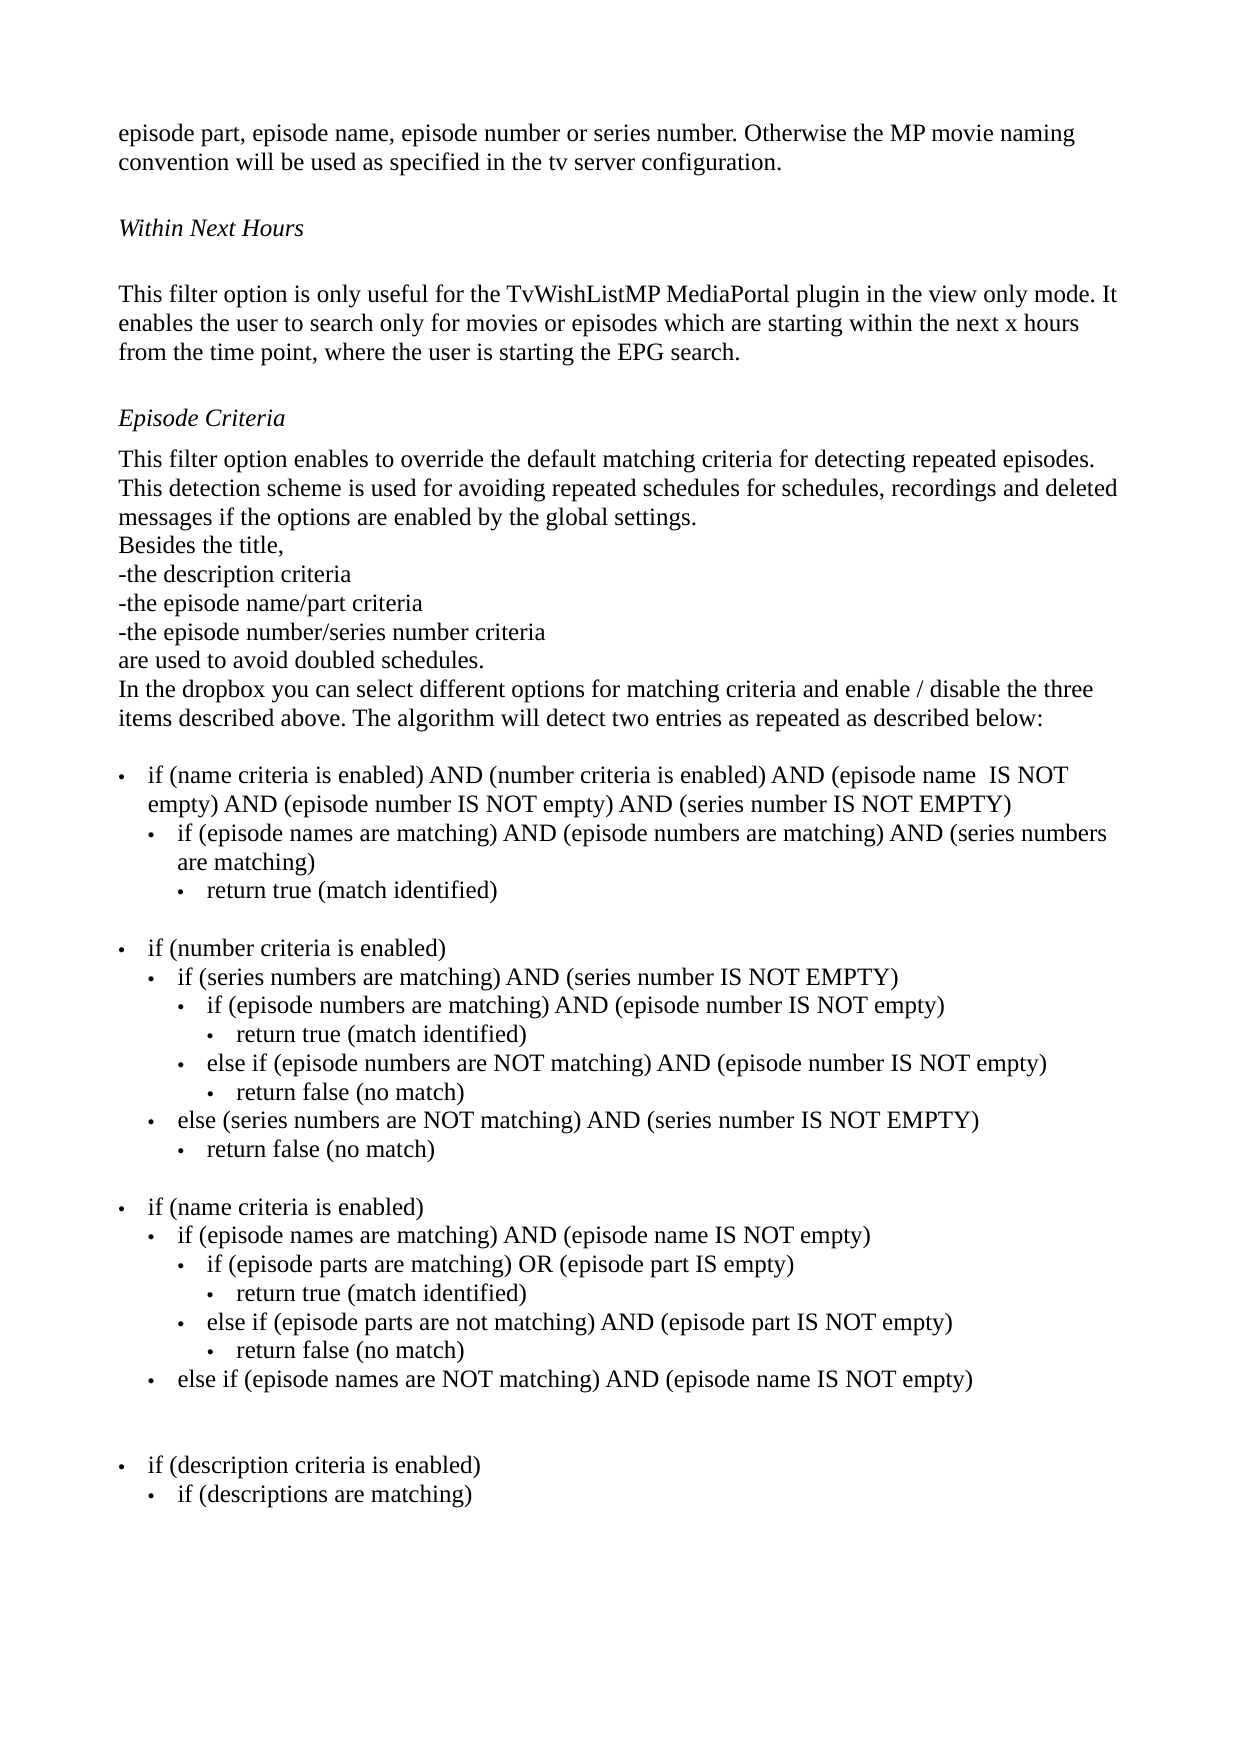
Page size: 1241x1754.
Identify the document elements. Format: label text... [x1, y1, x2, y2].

list if (episode names are matching) AND (episode name IS NOT empty) [148, 1221, 1122, 1249]
list return false (no match) [207, 1336, 1122, 1364]
text episode part, episode name, episode number or series number. Otherwise the MP movie naming convention will be used as specified in the tv server configuration. [118, 118, 1122, 176]
text This filter option enables to override the default matching criteria for detecting repeated episodes. This detection scheme is used for avoiding repeated schedules for schedules, recordings and deleted messages if the options are enabled by the global settings. [118, 444, 1122, 531]
text Within Next Hours [118, 213, 1122, 242]
text -the episode number/series number criteria [118, 617, 1122, 646]
list else if (episode names are NOT matching) AND (episode name IS NOT empty) [148, 1364, 1122, 1393]
list if (episode parts are matching) OR (episode part IS empty) [177, 1249, 1122, 1278]
text In the dropbox you can select different options for matching criteria and enable / disable the three items described above. The algorithm will detect two entries as repeated as described below: [118, 674, 1122, 732]
list else (series numbers are NOT matching) AND (series number IS NOT EMPTY) [148, 1106, 1122, 1134]
list if (episode names are matching) AND (episode numbers are matching) AND (series numbers are matching) [148, 818, 1122, 876]
list return true (match identified) [177, 876, 1122, 904]
list return false (no match) [177, 1134, 1122, 1163]
list else if (episode numbers are NOT matching) AND (episode number IS NOT empty) [177, 1048, 1122, 1077]
list return true (match identified) [207, 1278, 1122, 1307]
list return false (no match) [207, 1077, 1122, 1106]
list return true (match identified) [207, 1019, 1122, 1048]
list if (description criteria is enabled) [118, 1451, 1122, 1479]
text This filter option is only useful for the TvWishListMP MediaPortal plugin in the view only mode. It enables the user to search only for movies or episodes which are starting within the next x hours from the time point, where the user is starting the EPG search. [118, 279, 1122, 366]
text Besides the title, [118, 531, 1122, 559]
list if (descriptions are matching) [148, 1479, 1122, 1508]
list if (number criteria is enabled) [118, 933, 1122, 962]
list if (series numbers are matching) AND (series number IS NOT EMPTY) [148, 962, 1122, 991]
list if (name criteria is enabled) AND (number criteria is enabled) AND (episode name IS NOT empty) AND (episode number IS NOT empty) AND (series number IS NOT EMPTY) [118, 761, 1122, 818]
list else if (episode parts are not matching) AND (episode part IS NOT empty) [177, 1307, 1122, 1336]
text Episode Criteria [118, 403, 1122, 432]
text -the description criteria [118, 559, 1122, 588]
text -the episode name/part criteria [118, 588, 1122, 617]
list if (episode numbers are matching) AND (episode number IS NOT empty) [177, 991, 1122, 1019]
text are used to avoid doubled schedules. [118, 646, 1122, 674]
list if (name criteria is enabled) [118, 1192, 1122, 1221]
